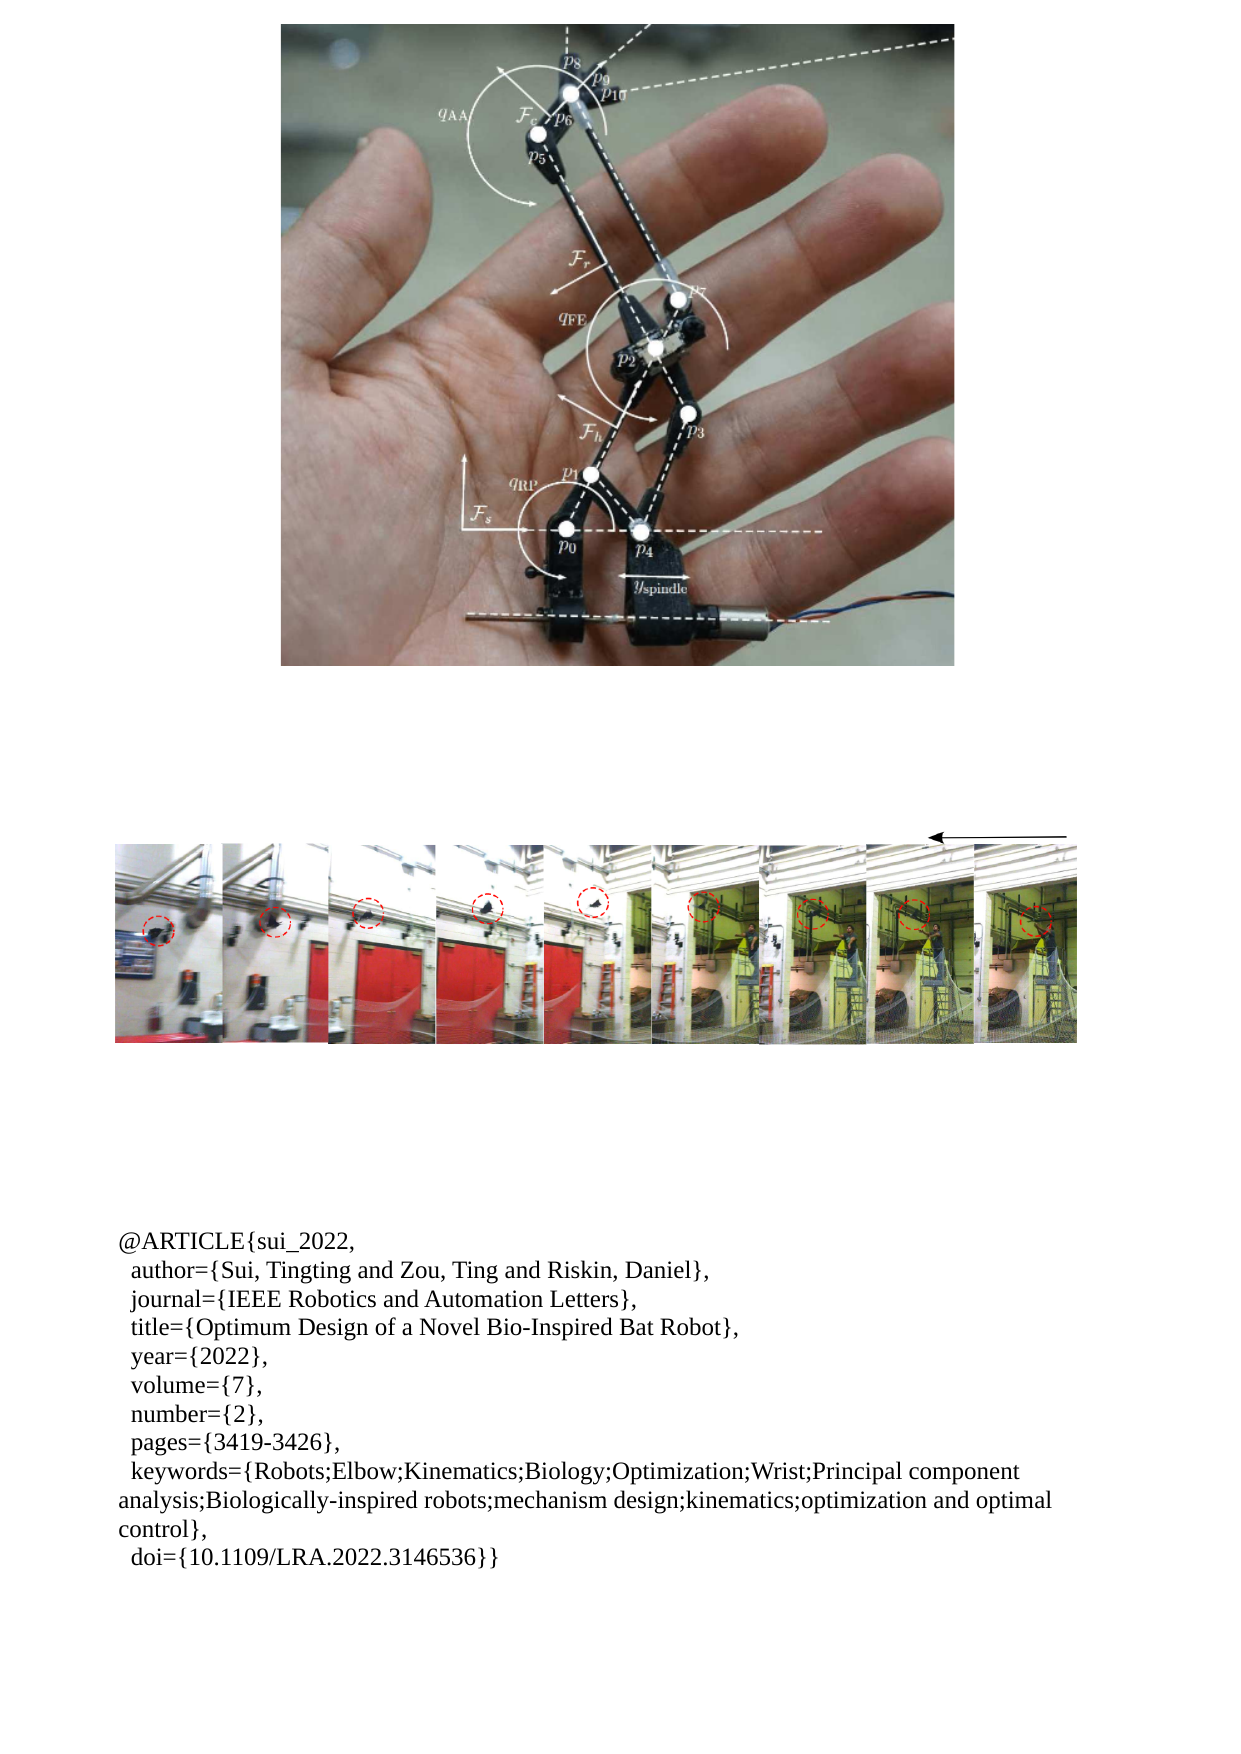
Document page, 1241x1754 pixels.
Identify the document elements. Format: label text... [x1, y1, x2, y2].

text number={2}, [118, 1399, 1122, 1427]
text keywords={Robots;Elbow;Kinematics;Biology;Optimization;Wrist;Principal component analysis;Biologically-inspired robots;mechanism design;kinematics;optimization and optimal control}, [118, 1456, 1122, 1542]
text volume={7}, [118, 1370, 1122, 1399]
text pages={3419-3426}, [118, 1427, 1122, 1456]
text title={Optimum Design of a Novel Bio-Inspired Bat Robot}, [118, 1312, 1122, 1341]
picture [100, 826, 1105, 1054]
text journal={IEEE Robotics and Automation Letters}, [118, 1284, 1122, 1312]
picture [280, 24, 955, 666]
text @ARTICLE{sui_2022, [118, 1226, 1122, 1255]
text doi={10.1109/LRA.2022.3146536}} [118, 1542, 1122, 1571]
text author={Sui, Tingting and Zou, Ting and Riskin, Daniel}, [118, 1255, 1122, 1284]
text year={2022}, [118, 1341, 1122, 1370]
